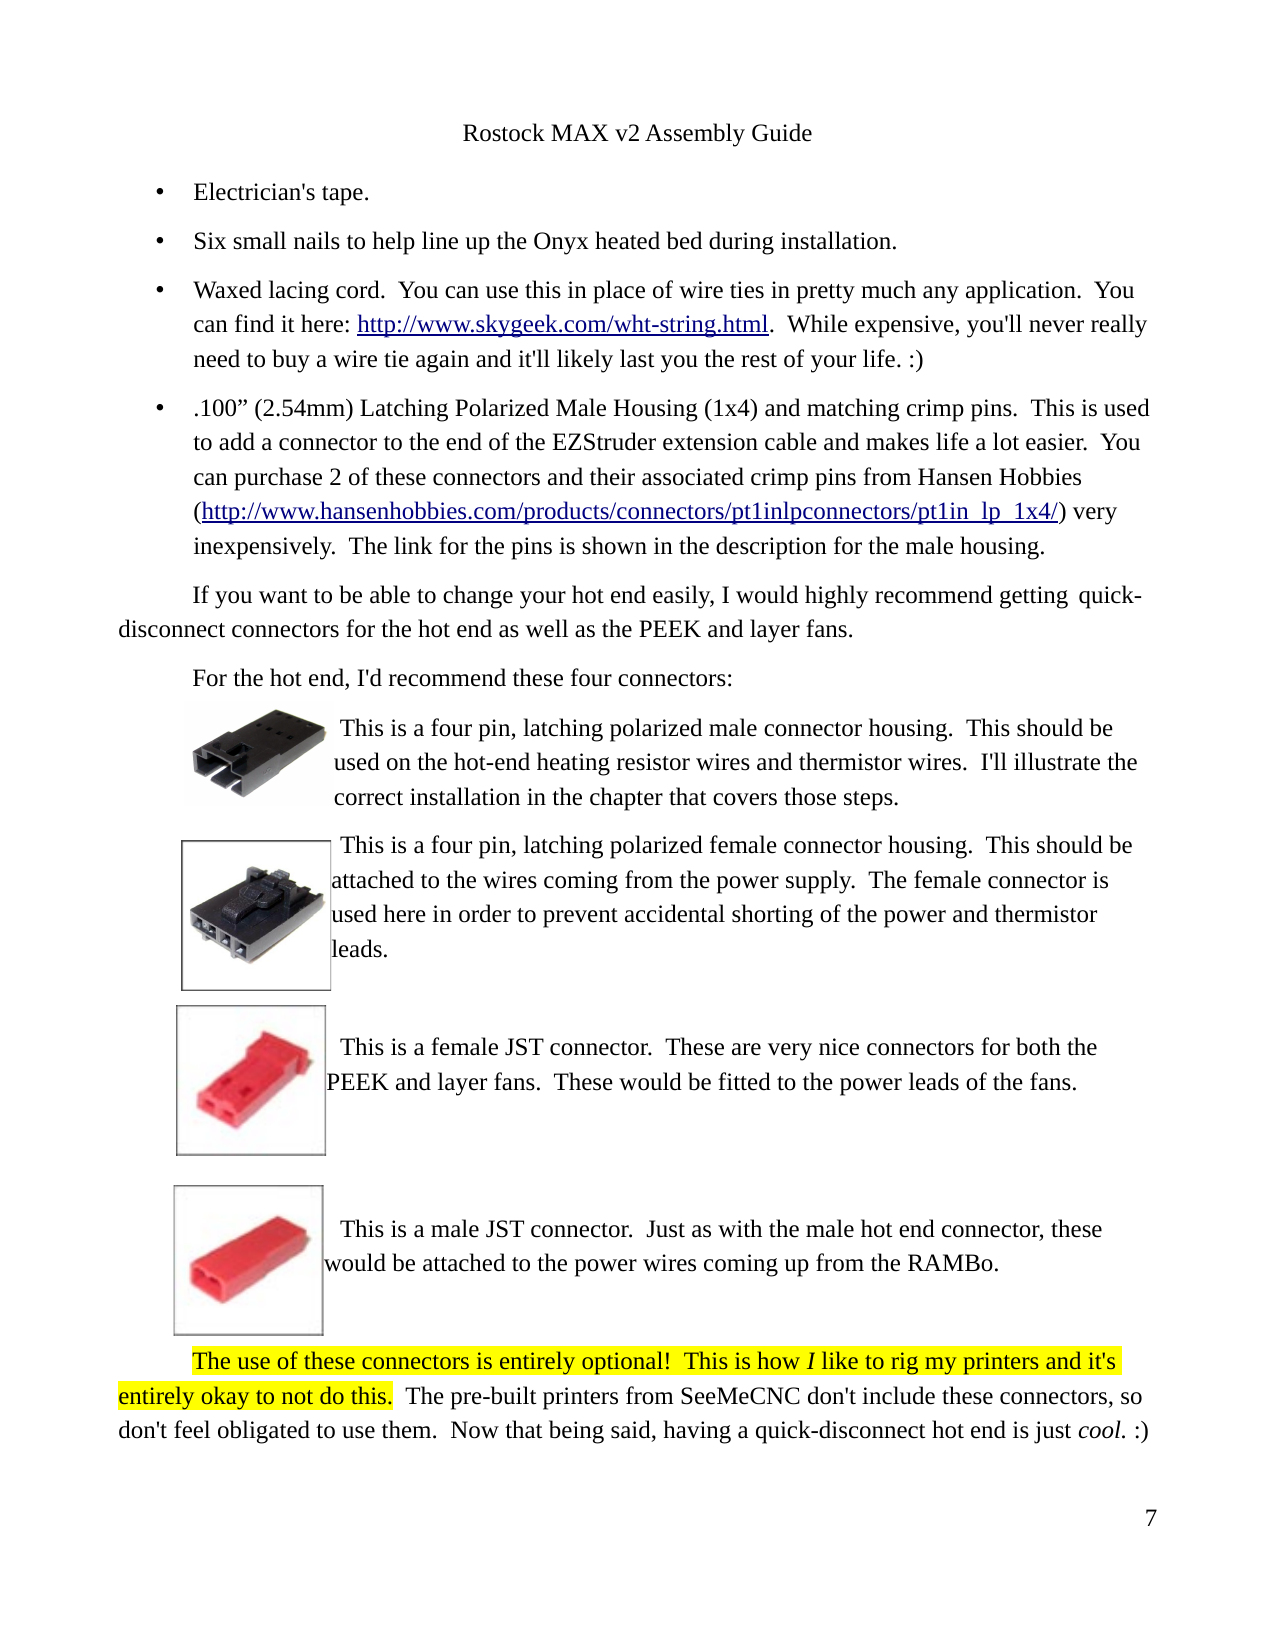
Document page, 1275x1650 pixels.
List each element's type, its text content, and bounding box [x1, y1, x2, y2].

list .100” (2.54mm) Latching Polarized Male Housing (1x4) and matching crimp pins. This is used to add a connector to the end of the EZStruder extension cable and makes life a lot easier. You can purchase 2 of these connectors and their associated crimp pins from Hansen Hobbies (http://www.hansenhobbies.com/products/connectors/pt1inlpconnectors/pt1in_lp_1x4/) very inexpensively. The link for the pins is shown in the description for the male housing. [156, 393, 1157, 560]
picture [181, 840, 332, 991]
text [118, 1032, 176, 1095]
text This is a four pin, latching polarized female connector housing. This should be attached to the wires coming from the power supply. The female connector is used here in order to prevent accidental shorting of the power and thermistor leads. [118, 831, 1157, 963]
list Waxed lacing cord. You can use this in place of wire ties in pretty much any application. You can find it here: http://www.skygeek.com/wht-string.html. While expensive, you'll never really need to buy a wire tie again and it'll likely last you the rest of your life. :) [156, 275, 1157, 373]
text This is a four pin, latching polarized male connector housing. This should be used on the hot-end heating resistor wires and thermistor wires. I'll illustrate the correct installation in the chapter that covers those steps. [118, 713, 1157, 810]
list Electrician's tape. [156, 177, 1157, 206]
text The use of these connectors is entirely optional! This is how I like to rig my printers and it's entirely okay to not do this. The pre-built printers from SeeMeCNC don't include these connectors, so don't feel obligated to use them. Now that being said, having a quick-disconnect hot end is just cool. :) [118, 1346, 1157, 1444]
picture [183, 701, 334, 806]
list Six small nails to help line up the Onyx heated bed during installation. [156, 226, 1157, 255]
picture [176, 1005, 327, 1156]
text [118, 1214, 173, 1277]
text This is a female JST connector. These are very nice connectors for both the PEEK and layer fans. These would be fitted to the power leads of the fans. [327, 1032, 1157, 1095]
text For the hot end, I'd recommend these four connectors: [118, 663, 1157, 692]
text This is a male JST connector. Just as with the male hot end connector, these would be attached to the power wires coming up from the RAMBo. [324, 1214, 1157, 1277]
picture [173, 1185, 324, 1336]
text If you want to be able to change your hot end easily, I would highly recommend getting quick-disconnect connectors for the hot end as well as the PEEK and layer fans. [118, 580, 1157, 643]
